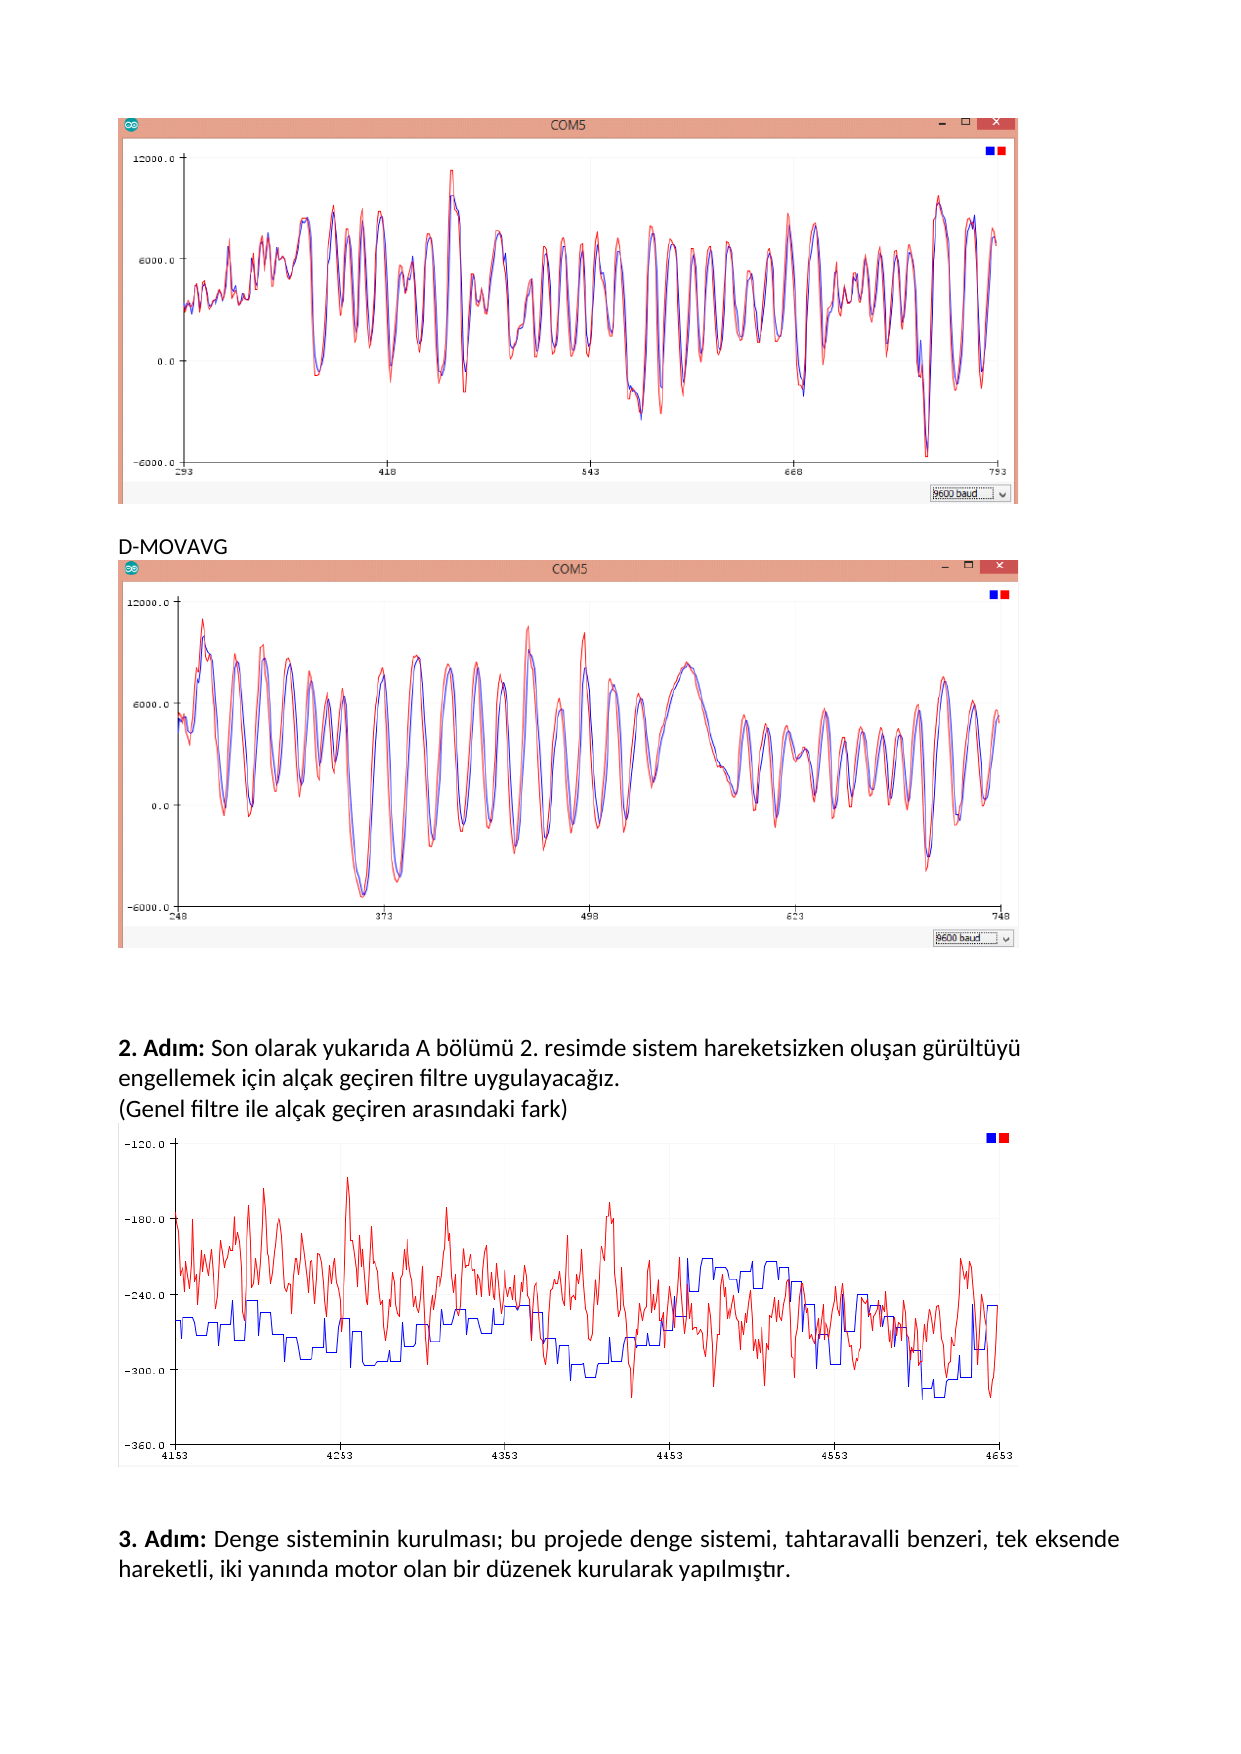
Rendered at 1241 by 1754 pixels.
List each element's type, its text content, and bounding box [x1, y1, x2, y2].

text 2. Adım: Son olarak yukarıda A bölümü 2. resimde sistem hareketsizken oluşan gürültüyü engellemek için alçak geçiren filtre uygulayacağız. [118, 1032, 1122, 1093]
text D-MOVAVG [118, 532, 1122, 560]
text (Genel filtre ile alçak geçiren arasındaki fark) [118, 1093, 1122, 1123]
text 3. Adım: Denge sisteminin kurulması; bu projede denge sistemi, tahtaravalli benzeri, tek eksende hareketli, iki yanında motor olan bir düzenek kurularak yapılmıştır. [118, 1523, 1122, 1584]
